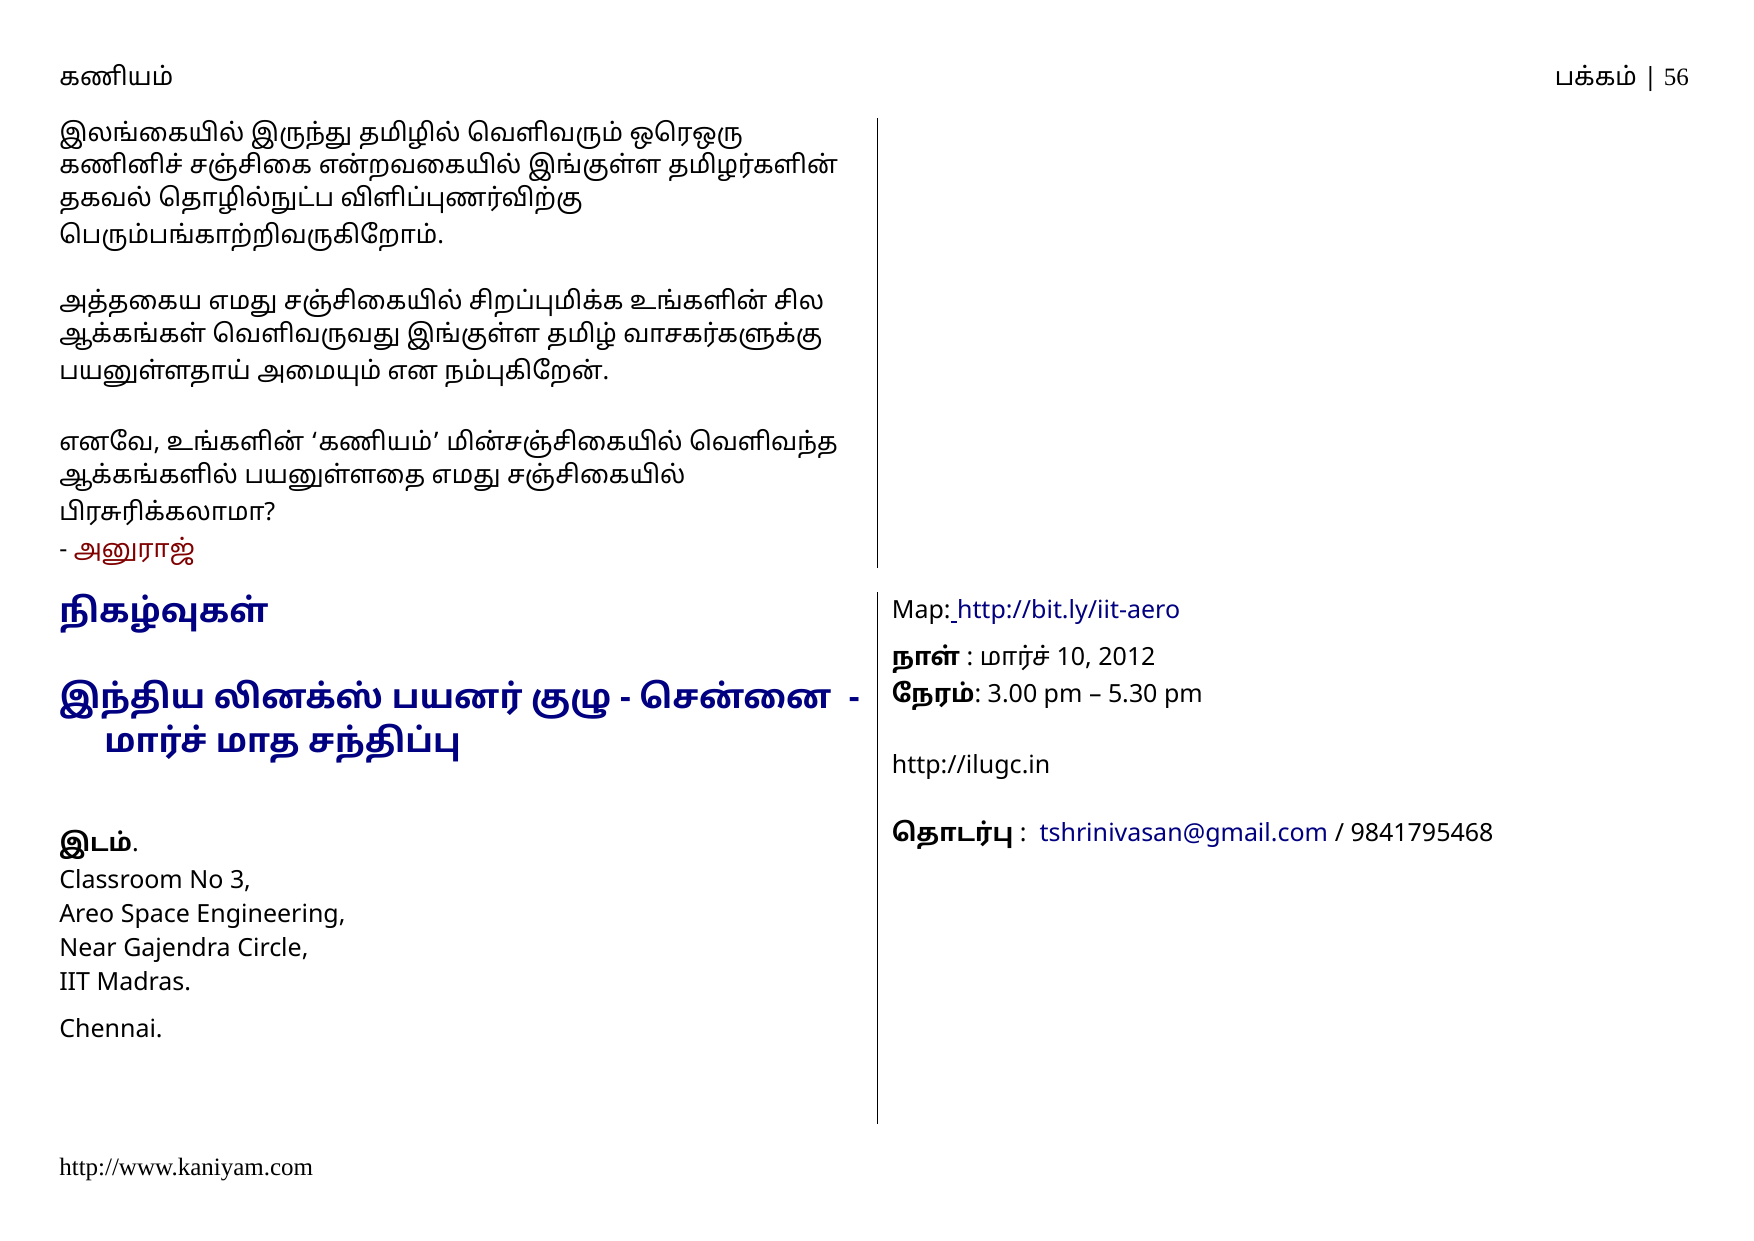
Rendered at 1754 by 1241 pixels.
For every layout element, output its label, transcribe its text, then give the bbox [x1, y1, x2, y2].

text தொடர்பு : tshrinivasan@gmail.com / 9841795468 [892, 815, 1695, 852]
text Chennai. [59, 1011, 862, 1044]
text Map: http://bit.ly/iit-aero [892, 592, 1695, 626]
subtitle இந்திய லினக்ஸ் பயனர் குழு - சென்னை - மார்ச் மாத சந்திப்பு [59, 673, 862, 766]
text எனவே, உங்களின் ‘கணியம்’ மின்சஞ்சிகையில் வெளிவந்த ஆக்கங்களில் பயனுள்ளதை எமது சஞ்சிகையில் பிரசுரிக்கலாமா? [59, 424, 862, 530]
text http://ilugc.in [892, 747, 1695, 781]
text நாள் : மார்ச் 10, 2012 [892, 639, 1695, 676]
text - அனுராஜ் [59, 530, 862, 567]
text நேரம்: 3.00 pm – 5.30 pm [892, 676, 1695, 713]
text இடம். Classroom No 3, Areo Space Engineering, Near Gajendra Circle, IIT Madras. [59, 825, 862, 998]
text அத்தகைய எமது சஞ்சிகையில் சிறப்புமிக்க உங்களின் சில ஆக்கங்கள் வெளிவருவது இங்குள்ள தமிழ் வாசகர்களுக்கு பயனுள்ளதாய் அமையும் என நம்புகிறேன். [59, 287, 862, 389]
subtitle நிகழ்வுகள் [59, 592, 862, 636]
text இலங்கையில் இருந்து தமிழில் வெளிவரும் ஒரெஒரு கணினிச் சஞ்சிகை என்றவகையில் இங்குள்ள தமிழர்களின் தகவல் தொழில்நுட்ப விளிப்புணர்விற்கு பெரும்பங்காற்றிவருகிறோம். [59, 118, 862, 253]
